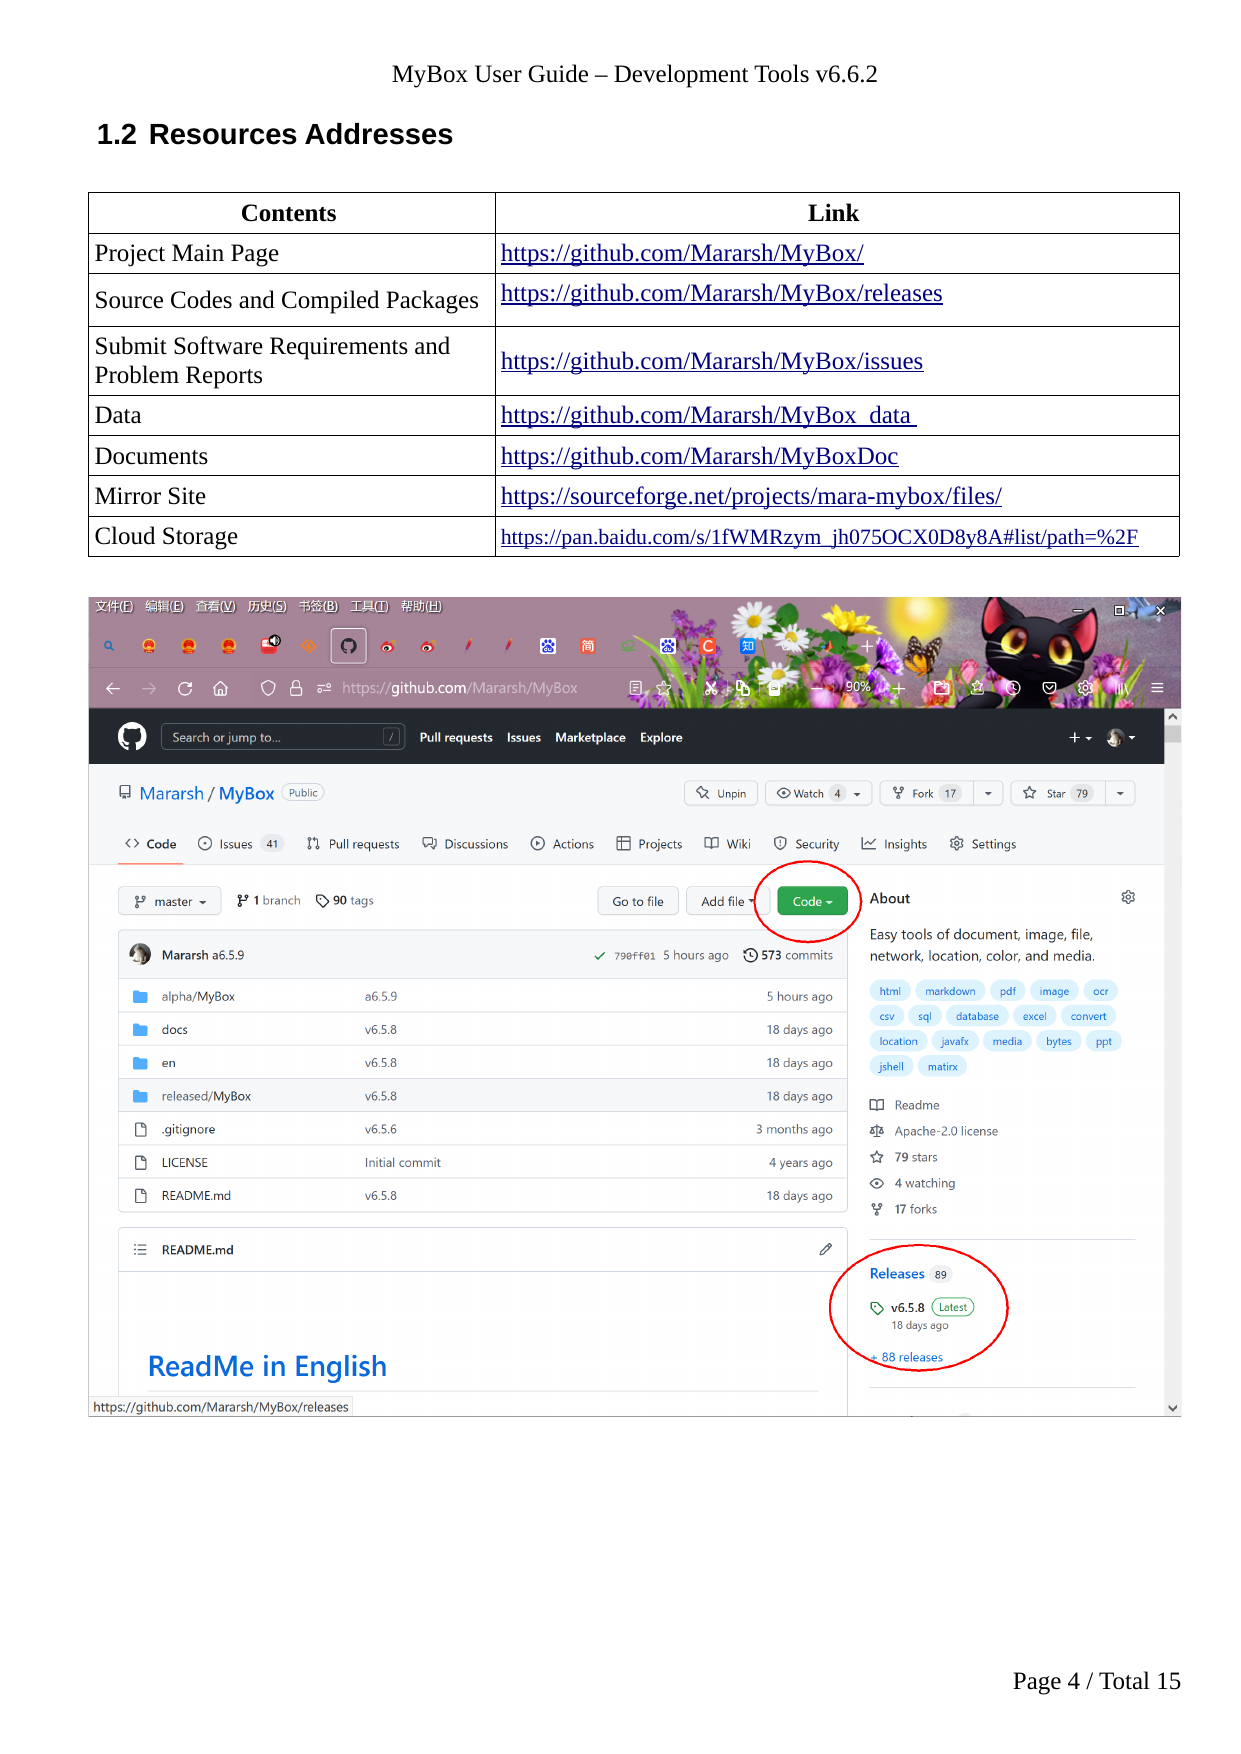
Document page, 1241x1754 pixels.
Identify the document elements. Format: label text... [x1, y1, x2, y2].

table_cell Documents [89, 436, 495, 475]
table_cell https://pan.baidu.com/s/1fWMRzym_jh075OCX0D8y8A#list/path=%2F [496, 517, 1179, 556]
table_cell https://github.com/Mararsh/MyBox_data [496, 396, 1179, 435]
table_cell Project Main Page [89, 234, 495, 273]
table_cell Data [89, 396, 495, 435]
subtitle Resources Addresses [88, 117, 1181, 151]
picture [88, 597, 1182, 1417]
table_cell https://github.com/Mararsh/MyBox/releases [496, 274, 1179, 326]
table_cell https://github.com/Mararsh/MyBox/issues [496, 327, 1179, 394]
table_cell https://github.com/Mararsh/MyBox/ [496, 234, 1179, 273]
table_cell Source Codes and Compiled Packages [89, 274, 495, 326]
table_cell Cloud Storage [89, 517, 495, 556]
table_cell https://sourceforge.net/projects/mara-mybox/files/ [496, 476, 1179, 516]
table_header Link [496, 193, 1179, 232]
table_cell Mirror Site [89, 476, 495, 516]
table_cell https://github.com/Mararsh/MyBoxDoc [496, 436, 1179, 475]
table_cell Submit Software Requirements and Problem Reports [89, 327, 495, 394]
table_header Contents [89, 193, 495, 232]
